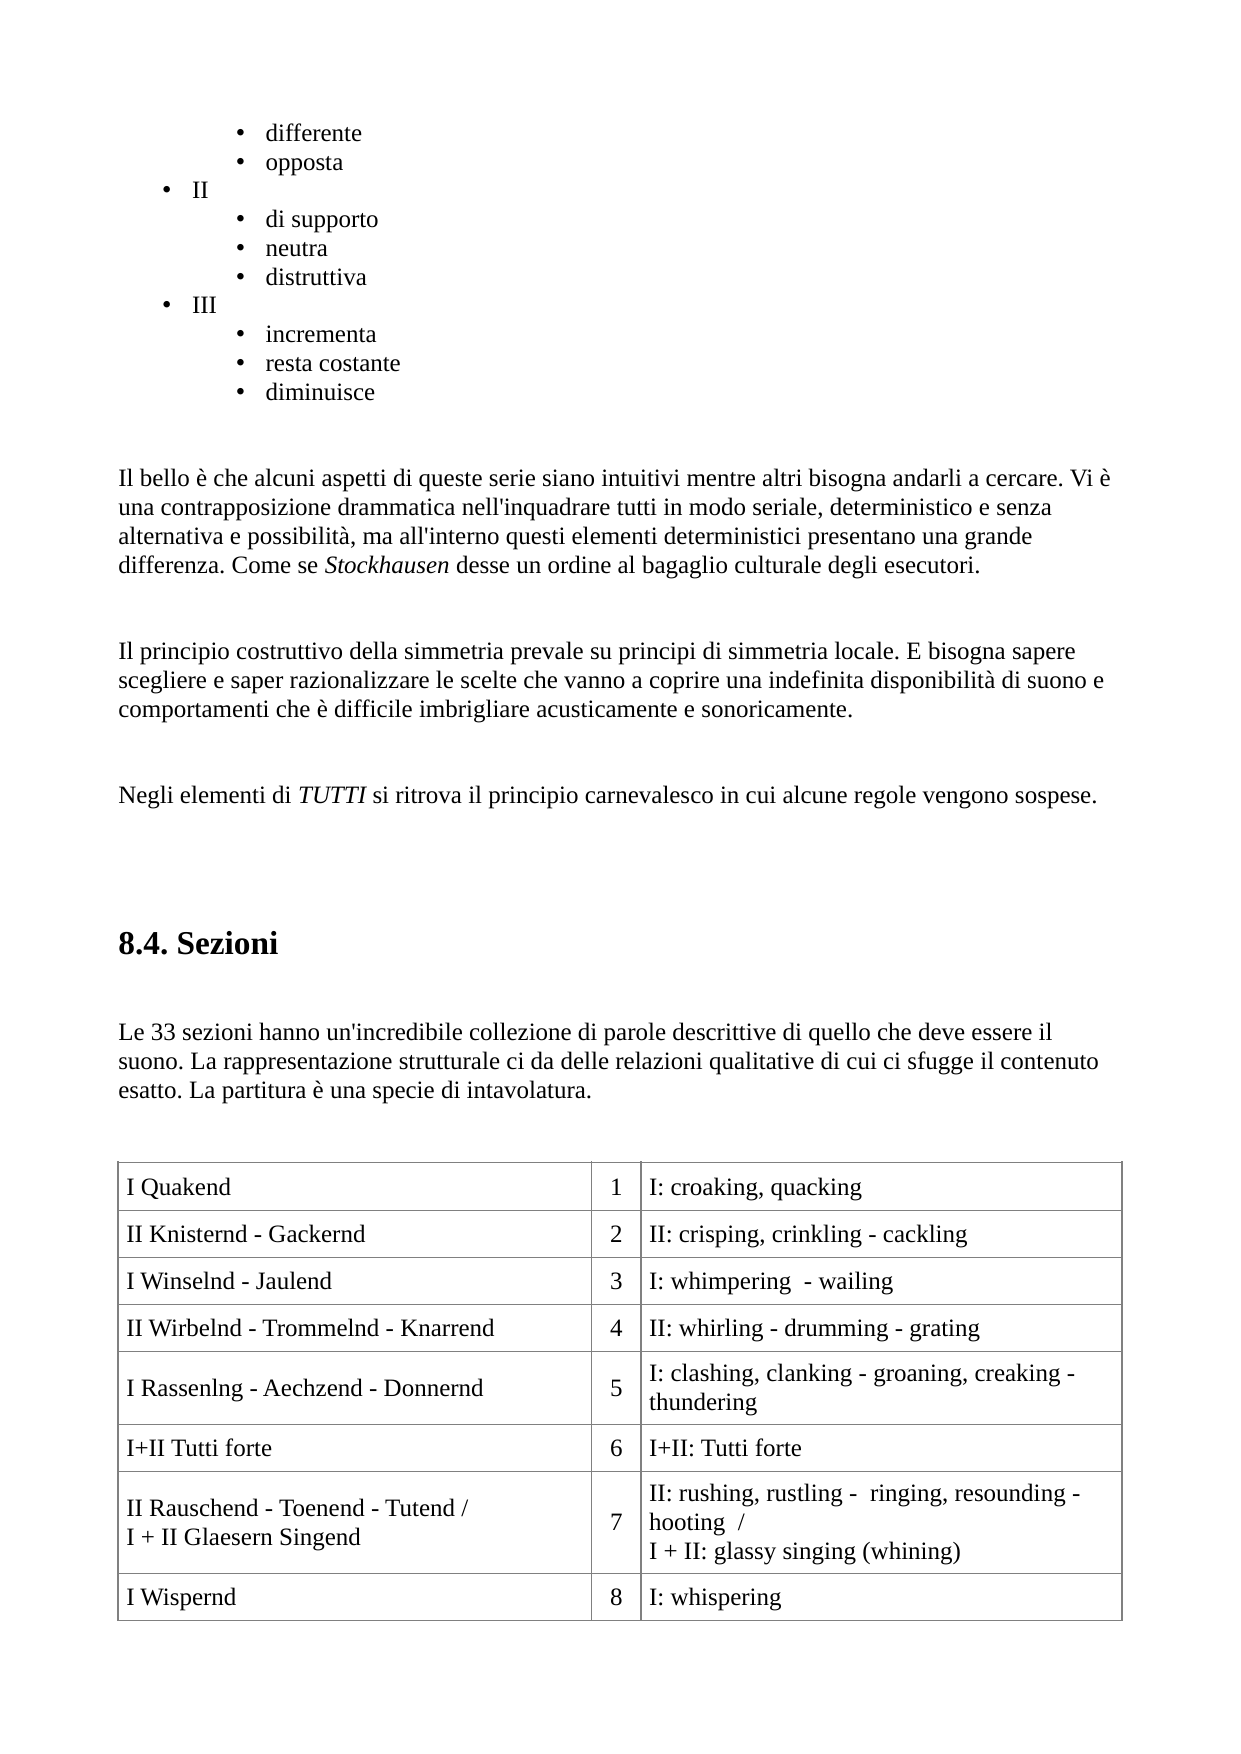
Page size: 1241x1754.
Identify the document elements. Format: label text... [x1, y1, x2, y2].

text Il principio costruttivo della simmetria prevale su principi di simmetria locale. E bisogna sapere scegliere e saper razionalizzare le scelte che vanno a coprire una indefinita disponibilità di suono e comportamenti che è difficile imbrigliare acusticamente e sonoricamente. [118, 636, 1122, 723]
table_cell I: whispering [642, 1574, 1121, 1619]
list II [162, 176, 1122, 204]
table_cell 8 [592, 1574, 640, 1619]
table_cell 3 [592, 1258, 640, 1304]
table_cell II Wirbelnd - Trommelnd - Knarrend [119, 1305, 591, 1351]
table_cell I+II: Tutti forte [642, 1425, 1121, 1471]
text Il bello è che alcuni aspetti di queste serie siano intuitivi mentre altri bisogna andarli a cercare. Vi è una contrapposizione drammatica nell'inquadrare tutti in modo seriale, deterministico e senza alternativa e possibilità, ma all'interno questi elementi deterministici presentano una grande differenza. Come se Stockhausen desse un ordine al bagaglio culturale degli esecutori. [118, 463, 1122, 578]
list incrementa [236, 319, 1122, 348]
table_cell 5 [592, 1352, 640, 1424]
list diminuisce [236, 377, 1122, 406]
list resta costante [236, 348, 1122, 377]
list differente [236, 118, 1122, 147]
text Negli elementi di TUTTI si ritrova il principio carnevalesco in cui alcune regole vengono sospese. [118, 781, 1122, 809]
table_cell I+II Tutti forte [119, 1425, 591, 1471]
list opposta [236, 147, 1122, 176]
text Le 33 sezioni hanno un'incredibile collezione di parole descrittive di quello che deve essere il suono. La rappresentazione strutturale ci da delle relazioni qualitative di cui ci sfugge il contenuto esatto. La partitura è una specie di intavolatura. [118, 1017, 1122, 1103]
subtitle 8.4. Sezioni [118, 923, 1122, 961]
table_cell 6 [592, 1425, 640, 1471]
table_cell II: rushing, rustling - ringing, resounding - hooting / I + II: glassy singing (whining) [642, 1472, 1121, 1573]
list di supporto [236, 204, 1122, 233]
list III [162, 291, 1122, 319]
table_header I: croaking, quacking [642, 1163, 1121, 1210]
table_cell I: whimpering - wailing [642, 1258, 1121, 1304]
table_cell 4 [592, 1305, 640, 1351]
table_cell II: whirling - drumming - grating [642, 1305, 1121, 1351]
table_cell 7 [592, 1472, 640, 1573]
list distruttiva [236, 262, 1122, 291]
table_cell I Wispernd [119, 1574, 591, 1619]
table_cell 2 [592, 1211, 640, 1257]
list neutra [236, 233, 1122, 262]
table_header 1 [592, 1163, 640, 1210]
table_header I Quakend [119, 1163, 591, 1210]
table_cell I Winselnd - Jaulend [119, 1258, 591, 1304]
table_cell I Rassenlng - Aechzend - Donnernd [119, 1352, 591, 1424]
table_cell II: crisping, crinkling - cackling [642, 1211, 1121, 1257]
table_cell II Rauschend - Toenend - Tutend / I + II Glaesern Singend [119, 1472, 591, 1573]
table_cell I: clashing, clanking - groaning, creaking - thundering [642, 1352, 1121, 1424]
table_cell II Knisternd - Gackernd [119, 1211, 591, 1257]
